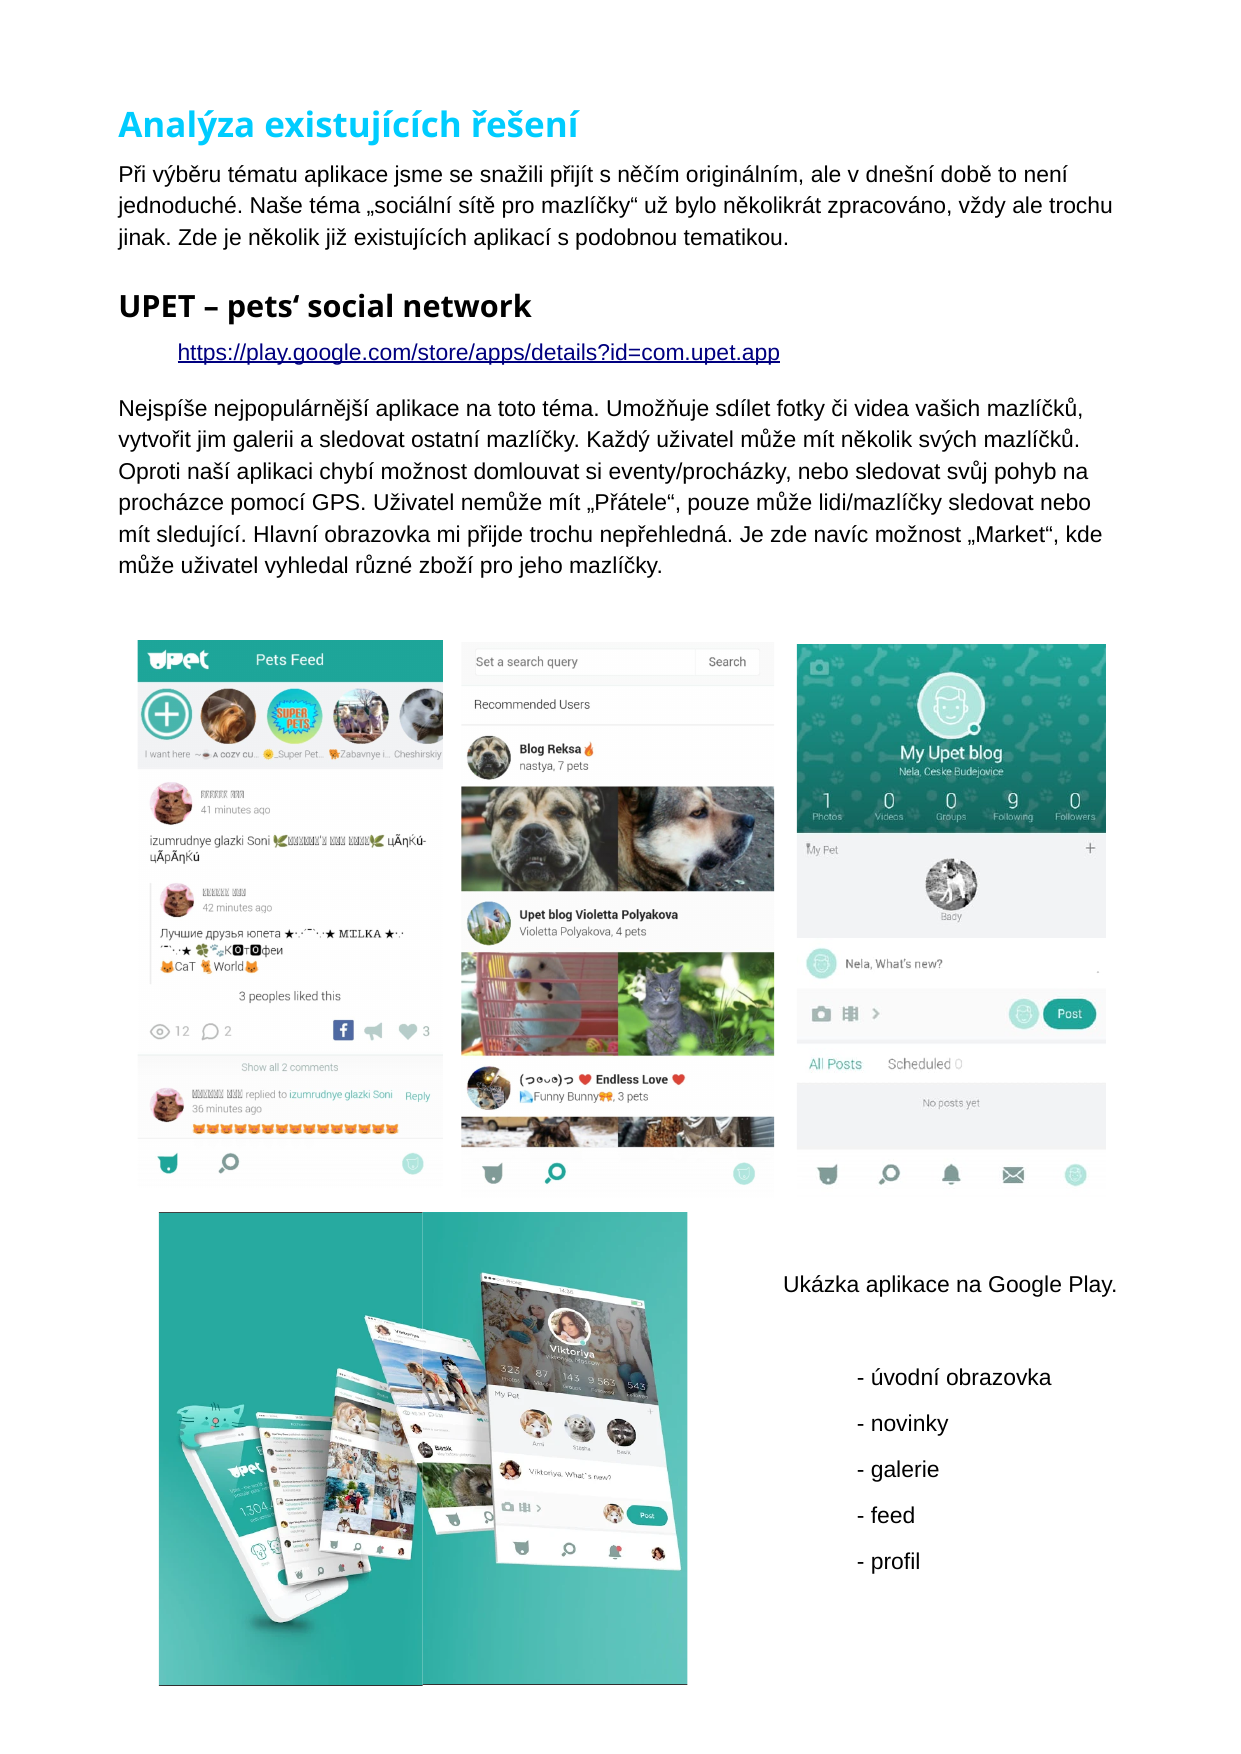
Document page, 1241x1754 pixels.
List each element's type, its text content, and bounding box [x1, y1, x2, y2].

text - feed [688, 1502, 1122, 1528]
text - úvodní obrazovka [688, 1363, 1122, 1390]
text - galerie [688, 1456, 1122, 1482]
text [118, 1363, 158, 1390]
text [118, 1548, 158, 1574]
picture [796, 644, 1106, 1197]
text https://play.google.com/store/apps/details?id=com.upet.app [177, 339, 1063, 365]
picture [461, 642, 775, 1198]
text - profil [688, 1548, 1122, 1574]
picture [137, 640, 443, 1188]
text [118, 1409, 158, 1436]
text [118, 1502, 158, 1528]
text Ukázka aplikace na Google Play. [688, 1271, 1122, 1297]
text [118, 1456, 158, 1482]
picture [158, 1212, 688, 1686]
subtitle Analýza existujících řešení [118, 100, 1122, 148]
subtitle UPET – pets‘ social network [118, 284, 1122, 326]
text [118, 1271, 158, 1297]
text Při výběru tématu aplikace jsme se snažili přijít s něčím originálním, ale v dnešní době to není jednoduché. Naše téma „sociální sítě pro mazlíčky“ už bylo několikrát zpracováno, vždy ale trochu jinak. Zde je několik již existujících aplikací s podobnou tematikou. [118, 161, 1122, 250]
text Nejspíše nejpopulárnější aplikace na toto téma. Umožňuje sdílet fotky či videa vašich mazlíčků, vytvořit jim galerii a sledovat ostatní mazlíčky. Každý uživatel může mít několik svých mazlíčků. Oproti naší aplikaci chybí možnost domlouvat si eventy/procházky, nebo sledovat svůj pohyb na procházce pomocí GPS. Uživatel nemůže mít „Přátele“, pouze může lidi/mazlíčky sledovat nebo mít sledující. Hlavní obrazovka mi přijde trochu nepřehledná. Je zde navíc možnost „Market“, kde může uživatel vyhledal různé zboží pro jeho mazlíčky. [118, 394, 1122, 579]
text - novinky [688, 1409, 1122, 1436]
